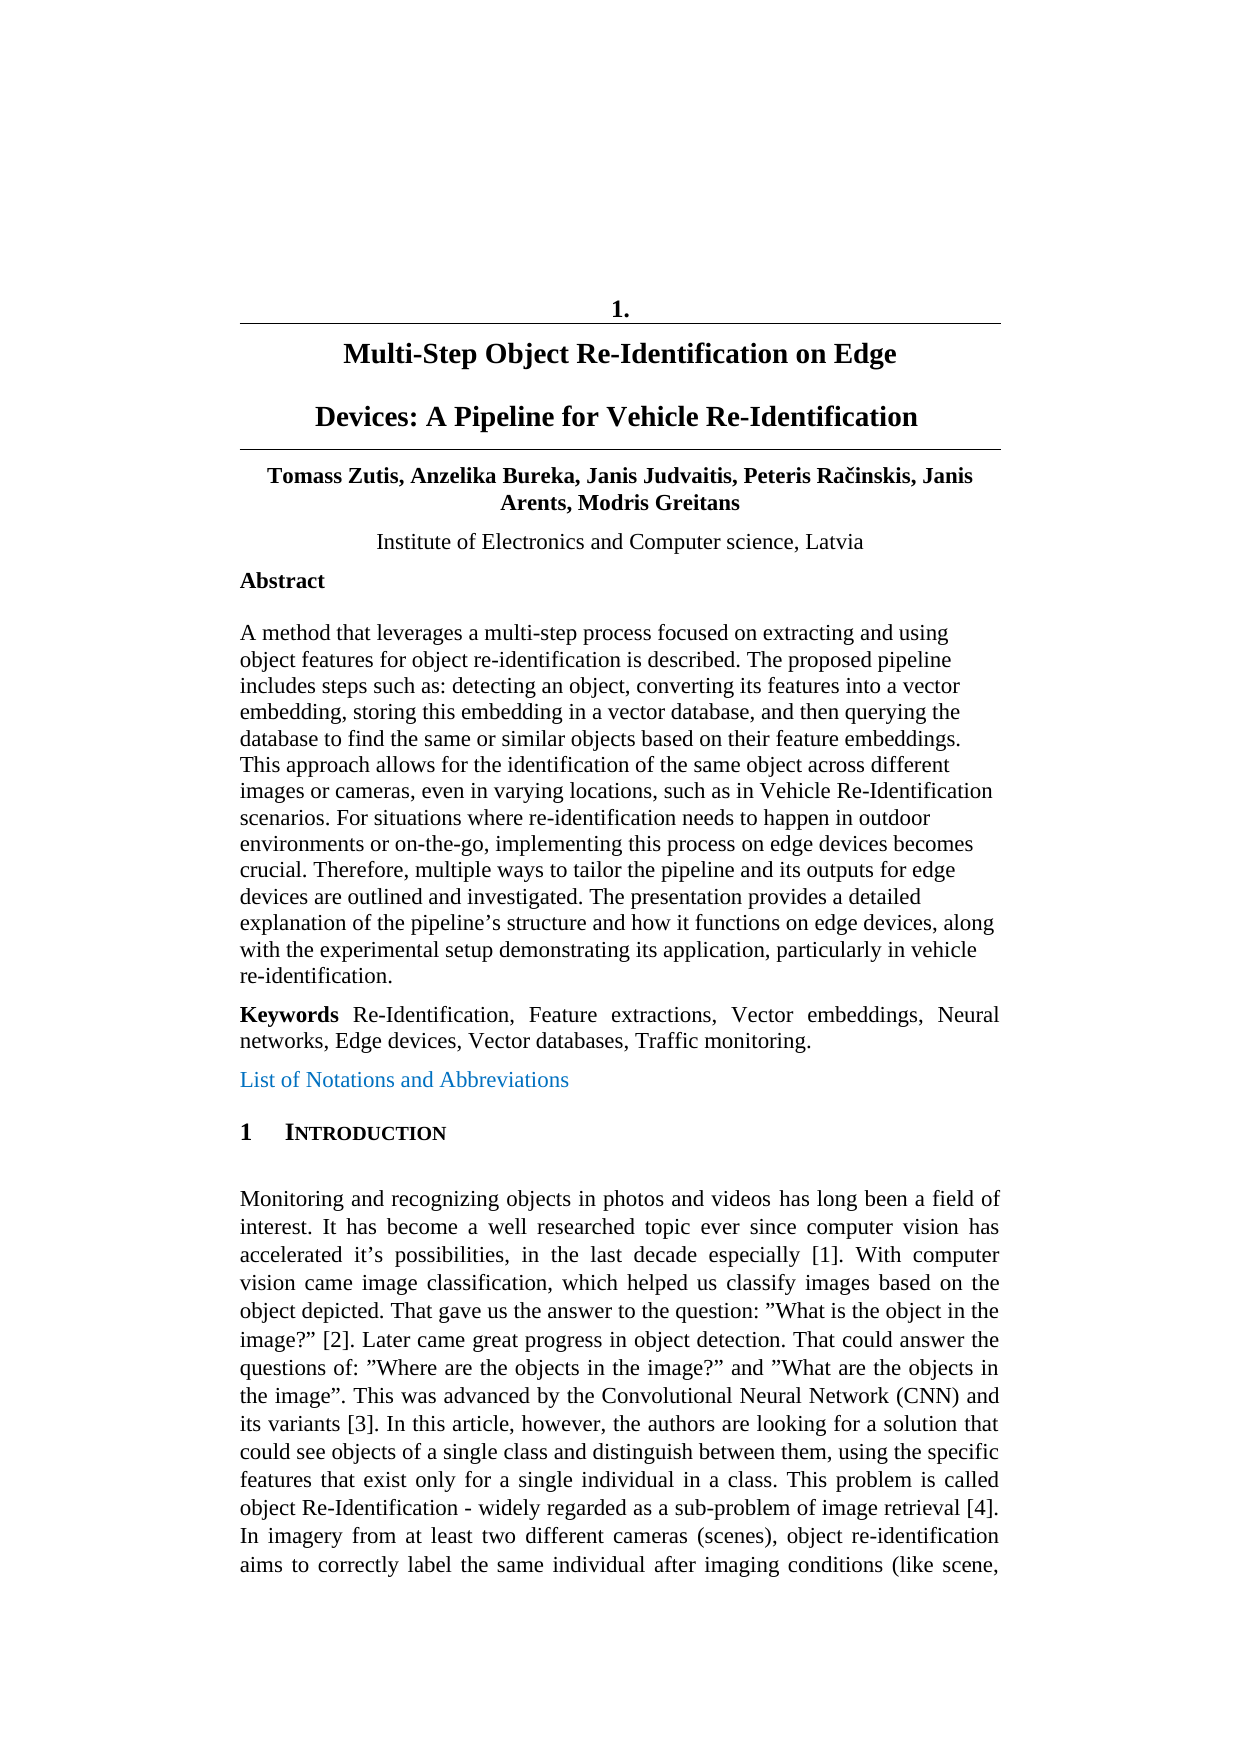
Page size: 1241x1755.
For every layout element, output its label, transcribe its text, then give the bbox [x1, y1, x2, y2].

text Institute of Electronics and Computer science, Latvia [239, 528, 1001, 554]
subtitle Introduction [239, 1117, 1001, 1146]
text List of Notations and Abbreviations [239, 1066, 1001, 1092]
text Tomass Zutis, Anzelika Bureka, Janis Judvaitis, Peteris Račinskis, Janis Arents, Modris Greitans [239, 463, 1001, 515]
table_header Multi-Step Object Re-Identification on Edge Devices: A Pipeline for Vehicle Re-Identification [240, 324, 1001, 449]
text Abstract [239, 567, 1001, 593]
text A method that leverages a multi-step process focused on extracting and using object features for object re-identification is described. The proposed pipeline includes steps such as: detecting an object, converting its features into a vector embedding, storing this embedding in a vector database, and then querying the database to find the same or similar objects based on their feature embeddings. This approach allows for the identification of the same object across different images or cameras, even in varying locations, such as in Vehicle Re-Identification scenarios. For situations where re-identification needs to happen in outdoor environments or on-the-go, implementing this process on edge devices becomes crucial. Therefore, multiple ways to tailor the pipeline and its outputs for edge devices are outlined and investigated. The presentation provides a detailed explanation of the pipeline’s structure and how it functions on edge devices, along with the experimental setup demonstrating its application, particularly in vehicle re-identification. [239, 619, 1001, 988]
text Monitoring and recognizing objects in photos and videos has long been a field of interest. It has become a well researched topic ever since computer vision has accelerated it’s possibilities, in the last decade especially [1]. With computer vision came image classification, which helped us classify images based on the object depicted. That gave us the answer to the question: ”What is the object in the image?” [2]. Later came great progress in object detection. That could answer the questions of: ”Where are the objects in the image?” and ”What are the objects in the image”. This was advanced by the Convolutional Neural Network (CNN) and its variants [3]. In this article, however, the authors are looking for a solution that could see objects of a single class and distinguish between them, using the specific features that exist only for a single individual in a class. This problem is called object Re-Identification - widely regarded as a sub-problem of image retrieval [4]. In imagery from at least two different cameras (scenes), object re-identification aims to correctly label the same individual after imaging conditions (like scene, [239, 1185, 1001, 1577]
text Keywords Re-Identification, Feature extractions, Vector embeddings, Neural networks, Edge devices, Vector databases, Traffic monitoring. [239, 1001, 1001, 1053]
text 1. [239, 294, 1001, 322]
